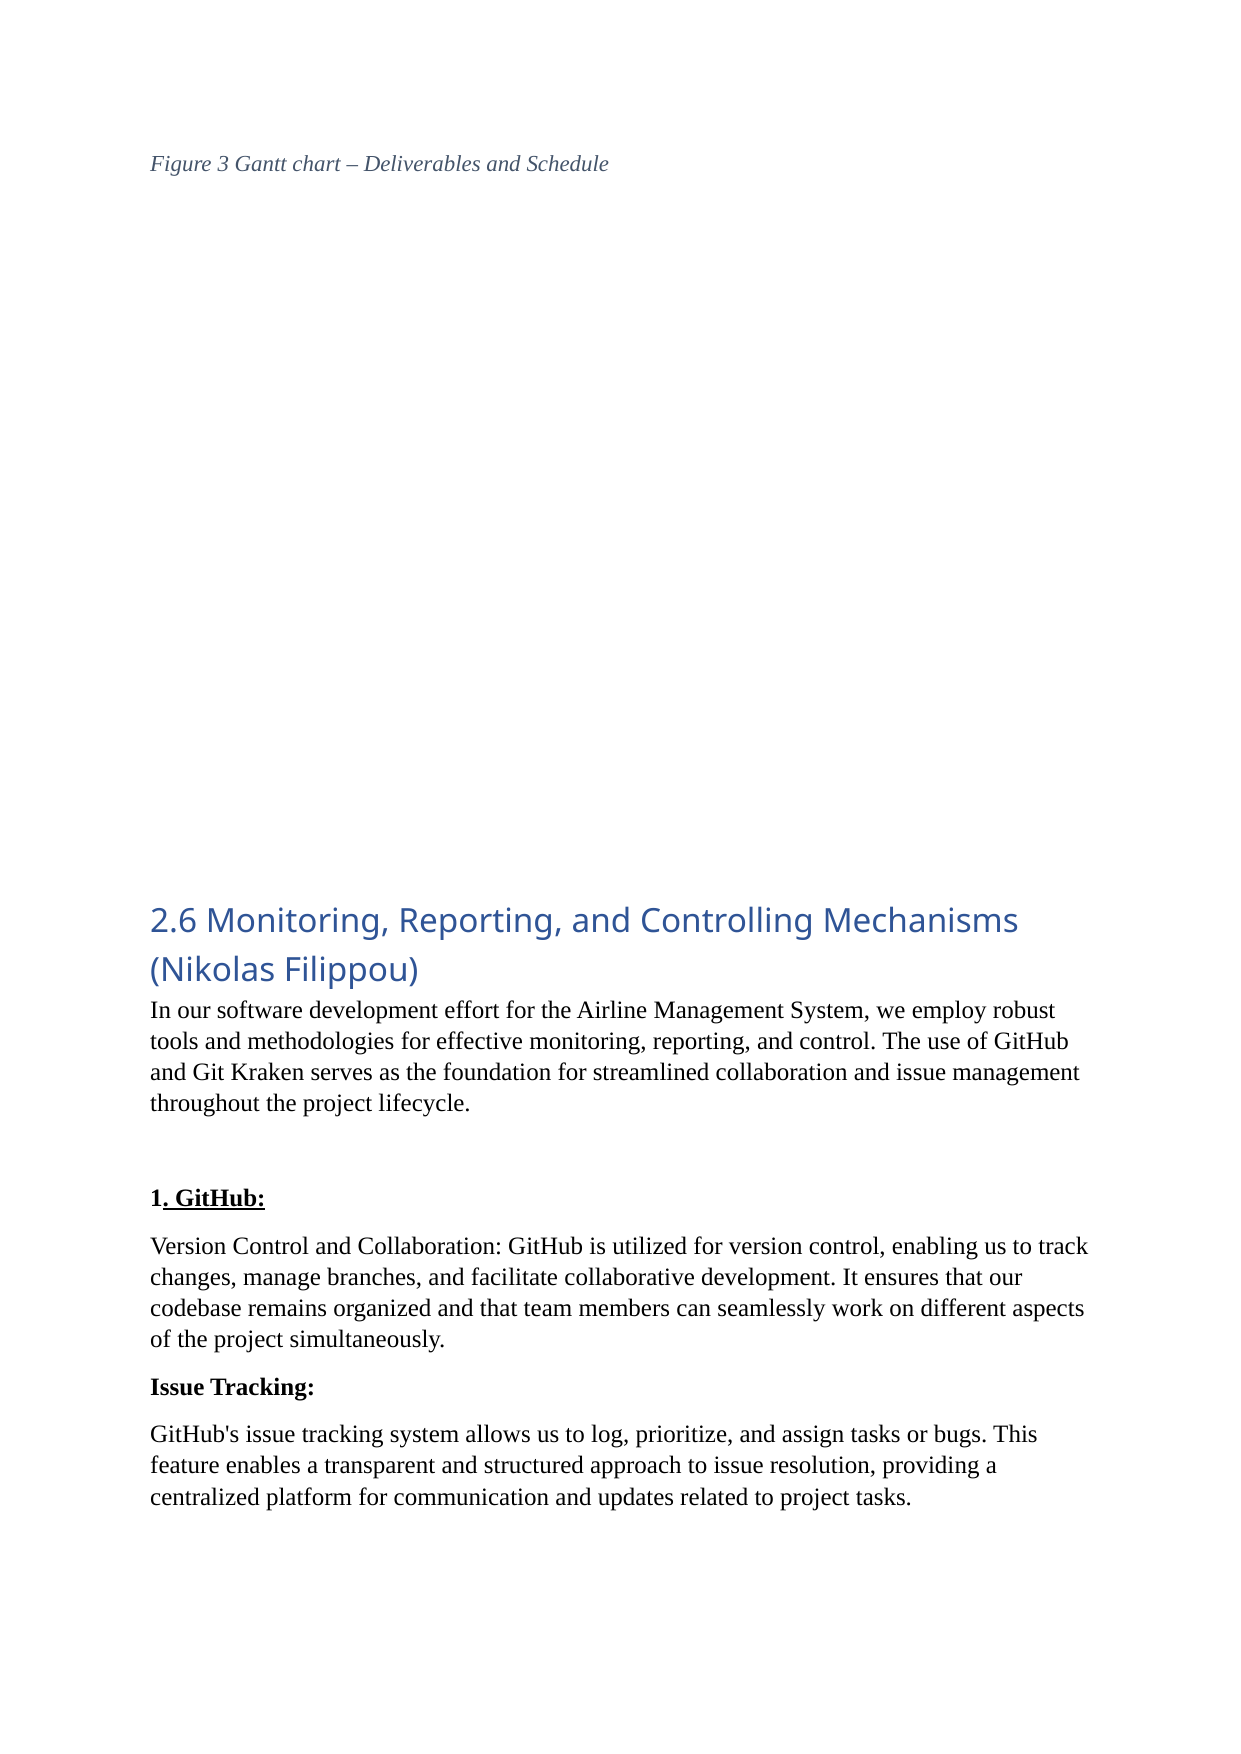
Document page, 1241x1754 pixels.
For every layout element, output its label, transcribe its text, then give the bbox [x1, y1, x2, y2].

text Version Control and Collaboration: GitHub is utilized for version control, enabling us to track changes, manage branches, and facilitate collaborative development. It ensures that our codebase remains organized and that team members can seamlessly work on different aspects of the project simultaneously. [150, 1231, 1090, 1353]
text 1. GitHub: [150, 1183, 1090, 1212]
subtitle 2.6 Monitoring, Reporting, and Controlling Mechanisms (Nikolas Filippou) [150, 897, 1090, 991]
text Issue Tracking: [150, 1372, 1090, 1401]
text GitHub's issue tracking system allows us to log, prioritize, and assign tasks or bugs. This feature enables a transparent and structured approach to issue resolution, providing a centralized platform for communication and updates related to project tasks. [150, 1419, 1090, 1510]
text In our software development effort for the Airline Management System, we employ robust tools and methodologies for effective monitoring, reporting, and control. The use of GitHub and Git Kraken serves as the foundation for streamlined collaboration and issue management throughout the project lifecycle. [150, 995, 1090, 1117]
text Figure 3 Gantt chart – Deliverables and Schedule [150, 150, 1090, 176]
